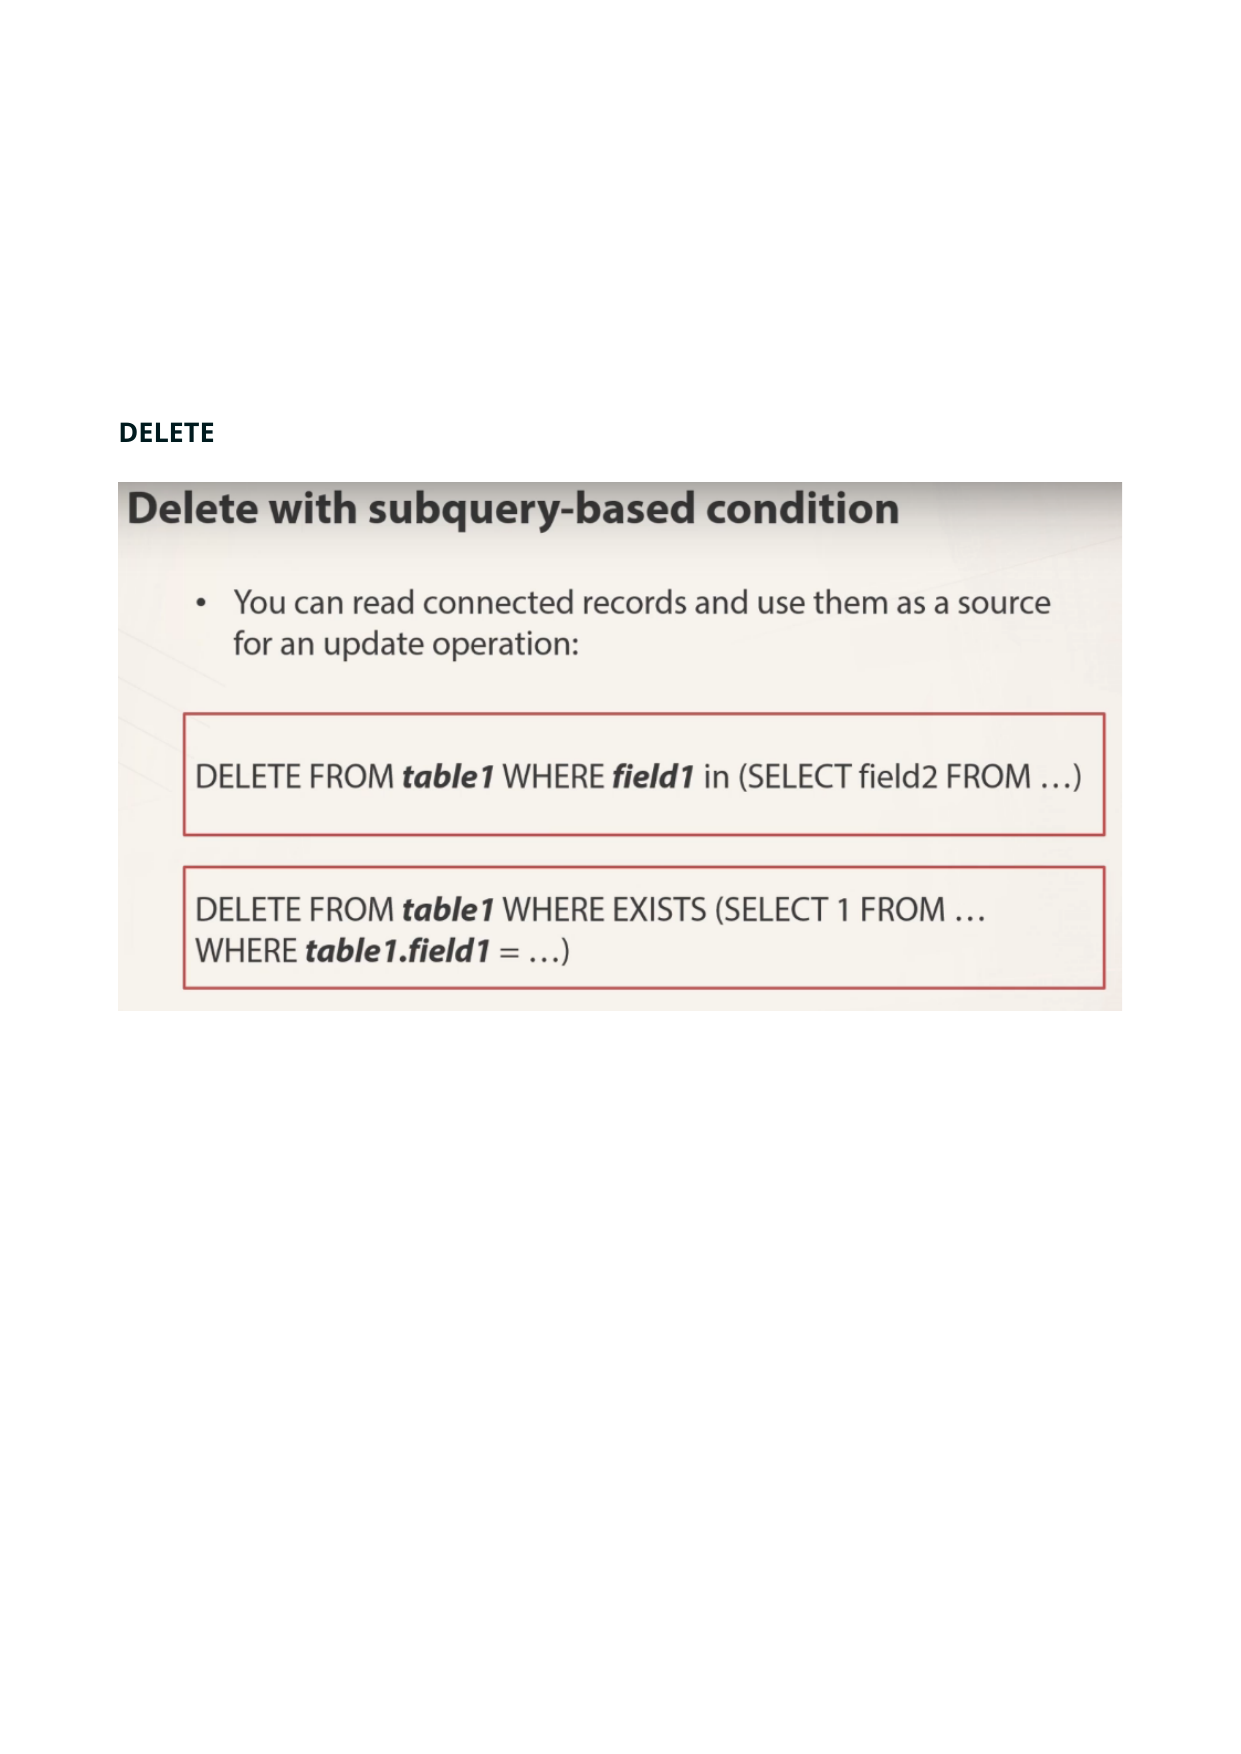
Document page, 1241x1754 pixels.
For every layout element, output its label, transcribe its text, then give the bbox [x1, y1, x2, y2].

text DELETE [118, 413, 1122, 450]
picture [118, 482, 1123, 1011]
